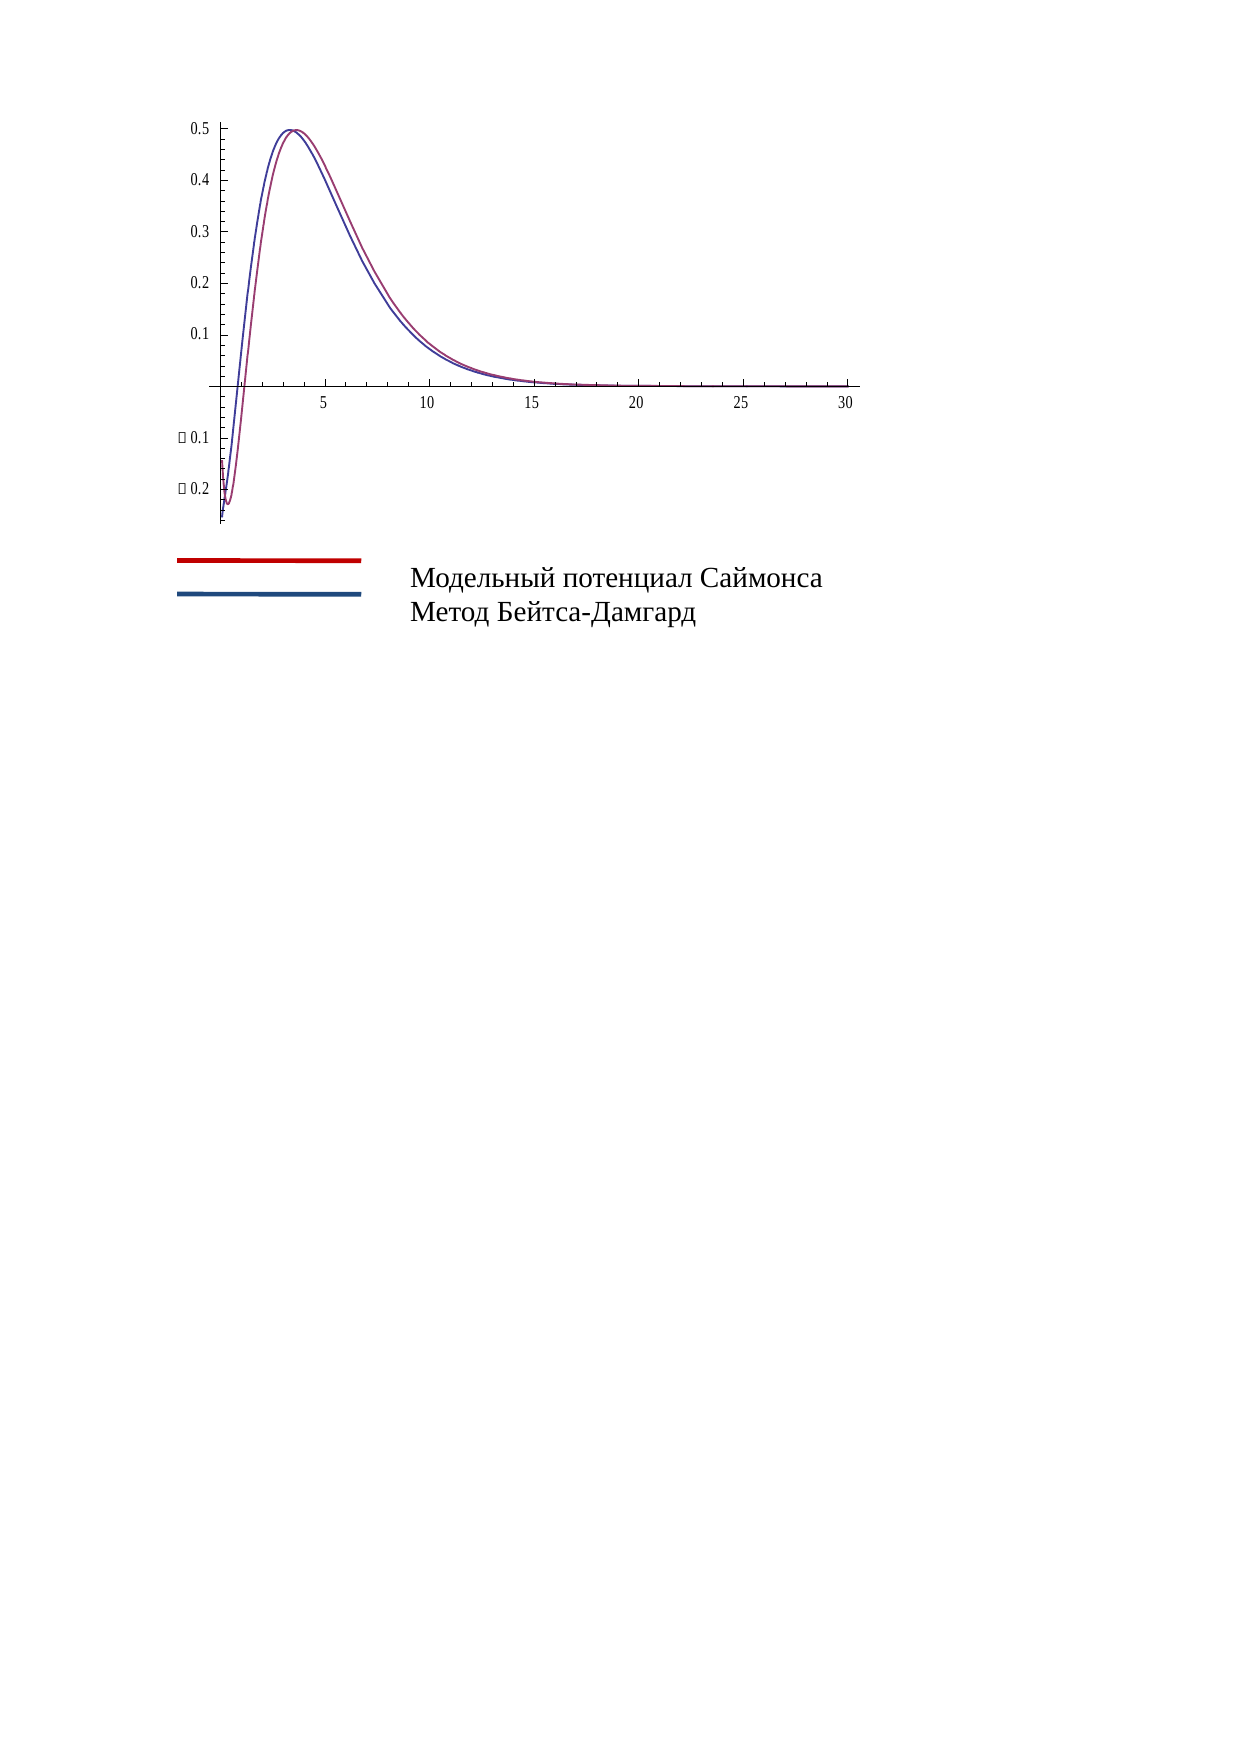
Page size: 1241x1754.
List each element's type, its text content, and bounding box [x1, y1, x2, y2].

table_cell Метод Бейтса-Дамгард [399, 594, 1174, 628]
table_cell [166, 594, 399, 628]
table_header Модельный потенциал Саймонса [399, 561, 1174, 594]
table_header [166, 561, 399, 594]
